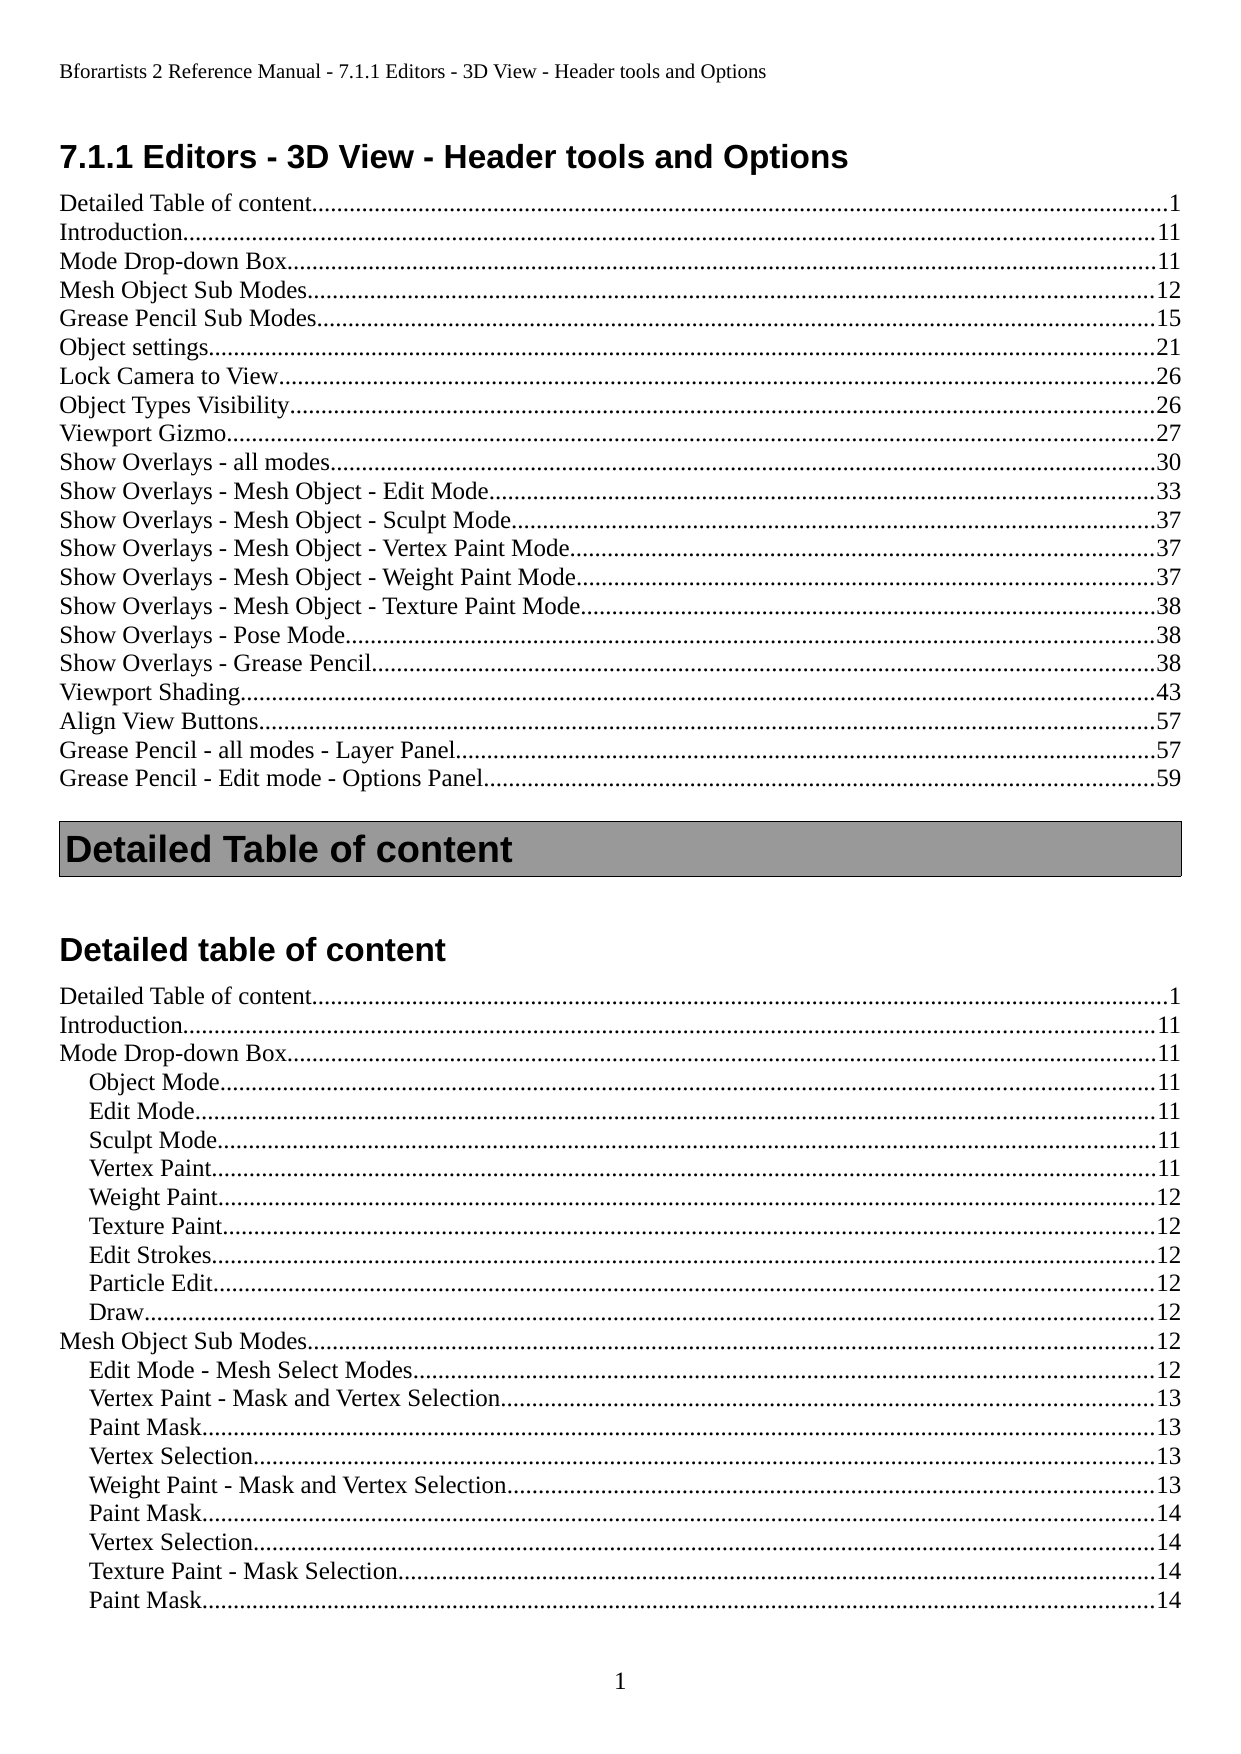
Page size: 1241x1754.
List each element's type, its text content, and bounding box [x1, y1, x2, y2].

text Viewport Shading 43 [59, 677, 1181, 706]
text Show Overlays - all modes 30 [59, 447, 1181, 476]
text Show Overlays - Mesh Object - Edit Mode 33 [59, 476, 1181, 505]
table_header Detailed Table of content [60, 822, 1181, 876]
text Mesh Object Sub Modes 12 [59, 1326, 1181, 1355]
subtitle 7.1.1 Editors - 3D View - Header tools and Options [59, 138, 1181, 176]
text Vertex Selection 13 [88, 1441, 1181, 1470]
text Mesh Object Sub Modes 12 [59, 275, 1181, 303]
text Grease Pencil - Edit mode - Options Panel 59 [59, 763, 1181, 792]
text Paint Mask 14 [88, 1498, 1181, 1527]
text Particle Edit 12 [88, 1268, 1181, 1297]
text Show Overlays - Mesh Object - Weight Paint Mode 37 [59, 562, 1181, 591]
text Align View Buttons 57 [59, 706, 1181, 735]
text Grease Pencil Sub Modes 15 [59, 303, 1181, 332]
text Introduction 11 [59, 217, 1181, 246]
subtitle Detailed table of content [59, 930, 1181, 968]
text Show Overlays - Mesh Object - Vertex Paint Mode 37 [59, 533, 1181, 562]
text Detailed Table of content 1 [59, 981, 1181, 1010]
text Edit Strokes 12 [88, 1240, 1181, 1268]
text Introduction 11 [59, 1010, 1181, 1038]
text Vertex Paint 11 [88, 1153, 1181, 1182]
text Paint Mask 13 [88, 1412, 1181, 1441]
text Lock Camera to View 26 [59, 361, 1181, 390]
text Show Overlays - Pose Mode 38 [59, 620, 1181, 648]
text Show Overlays - Mesh Object - Texture Paint Mode 38 [59, 591, 1181, 620]
text Object Mode 11 [88, 1067, 1181, 1096]
text Viewport Gizmo 27 [59, 418, 1181, 447]
text Edit Mode - Mesh Select Modes 12 [88, 1355, 1181, 1383]
text Weight Paint 12 [88, 1182, 1181, 1211]
text Object Types Visibility 26 [59, 390, 1181, 418]
text Texture Paint - Mask Selection 14 [88, 1556, 1181, 1585]
text Paint Mask 14 [88, 1585, 1181, 1613]
text Texture Paint 12 [88, 1211, 1181, 1240]
text Detailed Table of content 1 [59, 188, 1181, 217]
text Draw 12 [88, 1297, 1181, 1326]
text Mode Drop-down Box 11 [59, 246, 1181, 275]
text Object settings 21 [59, 332, 1181, 361]
text Grease Pencil - all modes - Layer Panel 57 [59, 735, 1181, 763]
text Sculpt Mode 11 [88, 1125, 1181, 1153]
text Weight Paint - Mask and Vertex Selection 13 [88, 1470, 1181, 1498]
text Mode Drop-down Box 11 [59, 1038, 1181, 1067]
text Vertex Selection 14 [88, 1527, 1181, 1556]
text Vertex Paint - Mask and Vertex Selection 13 [88, 1383, 1181, 1412]
text Show Overlays - Grease Pencil 38 [59, 648, 1181, 677]
text Show Overlays - Mesh Object - Sculpt Mode 37 [59, 505, 1181, 533]
text Edit Mode 11 [88, 1096, 1181, 1125]
